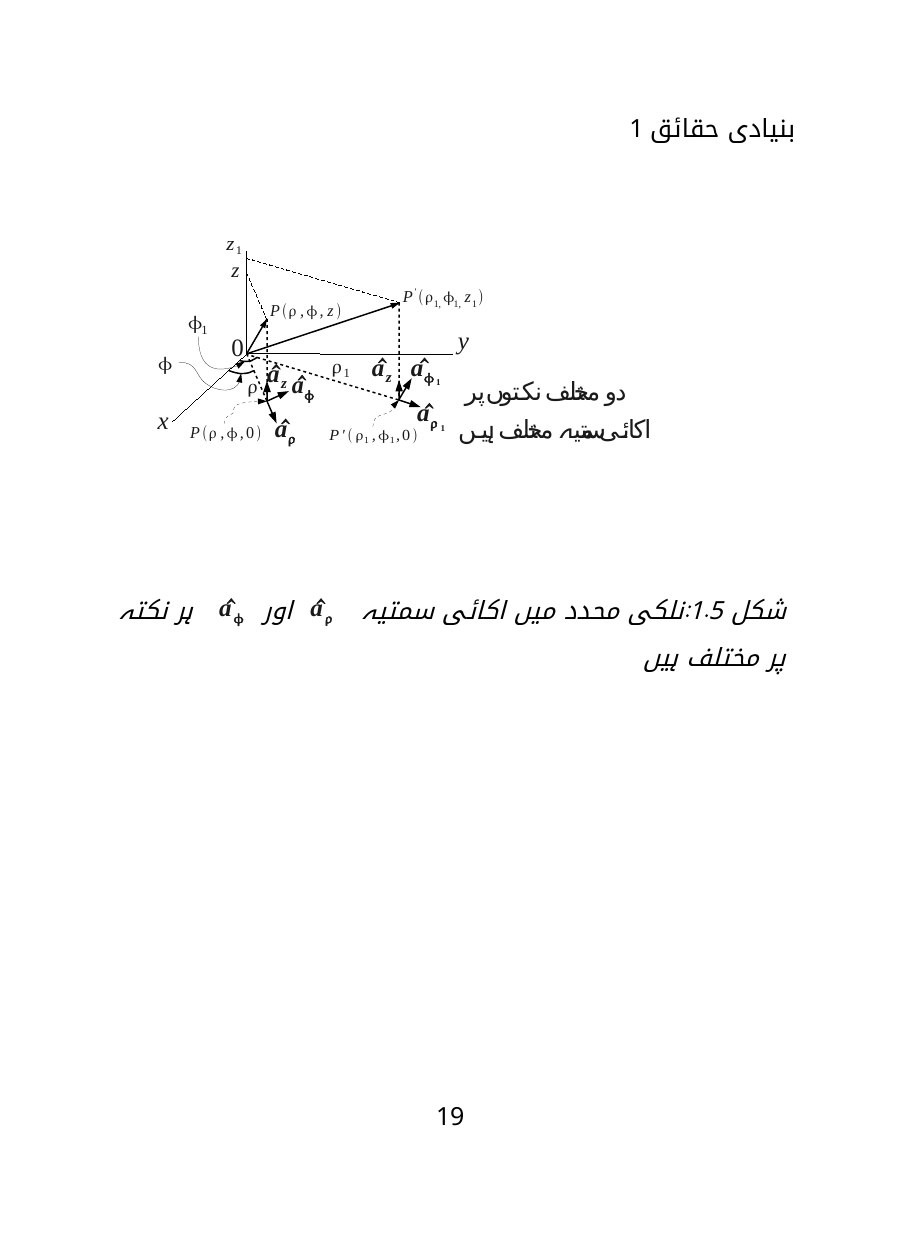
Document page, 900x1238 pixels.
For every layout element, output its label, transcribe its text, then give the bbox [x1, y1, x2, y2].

text شکل 1.5:نلکی محدد میں اکائی سمتیہ اور ہر نکتہ پر مختلف ہیں [114, 195, 786, 682]
